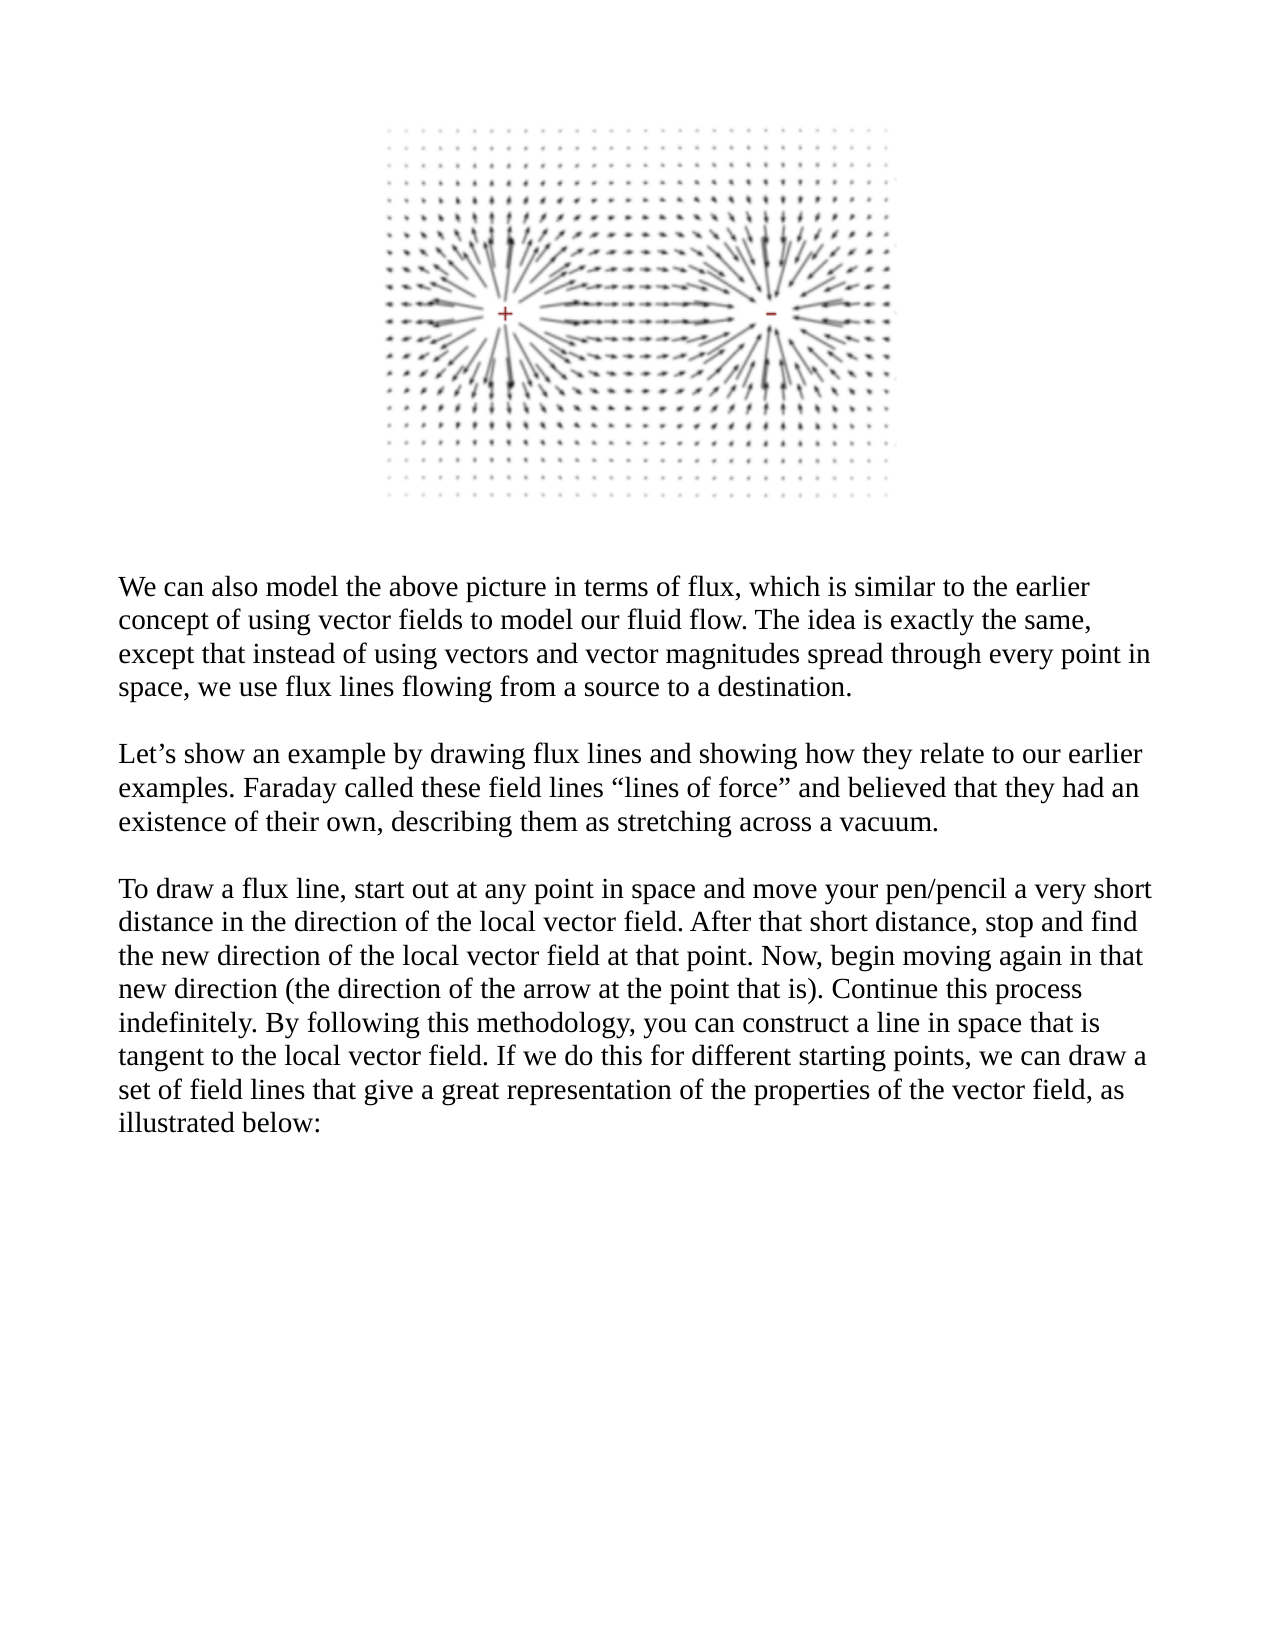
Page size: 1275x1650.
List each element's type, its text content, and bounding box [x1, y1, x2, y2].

text To draw a flux line, start out at any point in space and move your pen/pencil a very short distance in the direction of the local vector field. After that short distance, stop and find the new direction of the local vector field at that point. Now, begin moving again in that new direction (the direction of the arrow at the point that is). Continue this process indefinitely. By following this methodology, you can construct a line in space that is tangent to the local vector field. If we do this for different starting points, we can draw a set of field lines that give a great representation of the properties of the vector field, as illustrated below: [118, 871, 1157, 1139]
picture [377, 118, 898, 512]
text Let’s show an example by drawing flux lines and showing how they relate to our earlier examples. Faraday called these field lines “lines of force” and believed that they had an existence of their own, describing them as stretching across a vacuum. [118, 737, 1157, 837]
text We can also model the above picture in terms of flux, which is similar to the earlier concept of using vector fields to model our fluid flow. The idea is exactly the same, except that instead of using vectors and vector magnitudes spread through every point in space, we use flux lines flowing from a source to a destination. [118, 569, 1157, 703]
